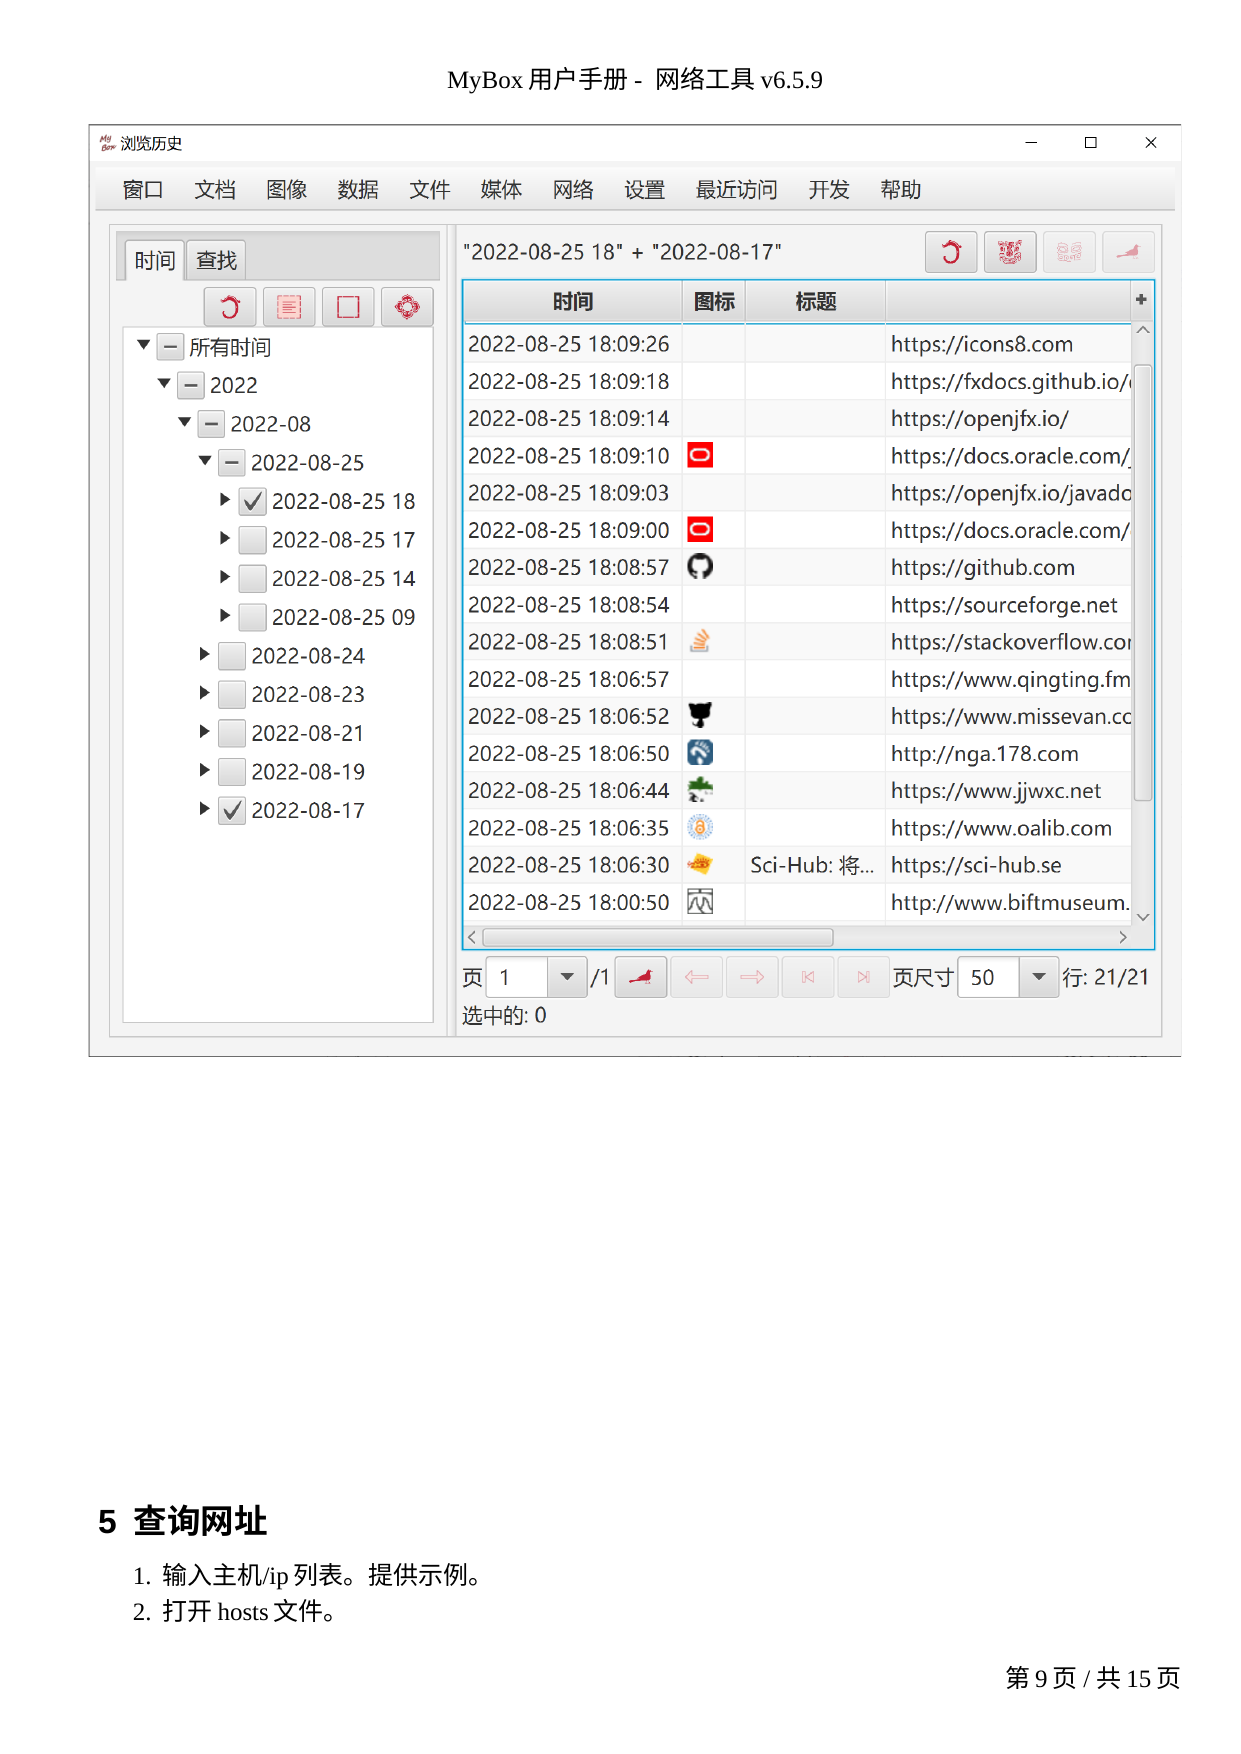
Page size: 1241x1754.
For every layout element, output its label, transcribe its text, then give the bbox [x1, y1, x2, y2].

list 打开hosts文件。 [133, 1591, 1181, 1628]
picture [88, 124, 1182, 1057]
list 输入主机/ip列表。提供示例。 [133, 1555, 1181, 1591]
subtitle 查询网址 [88, 1494, 1181, 1543]
